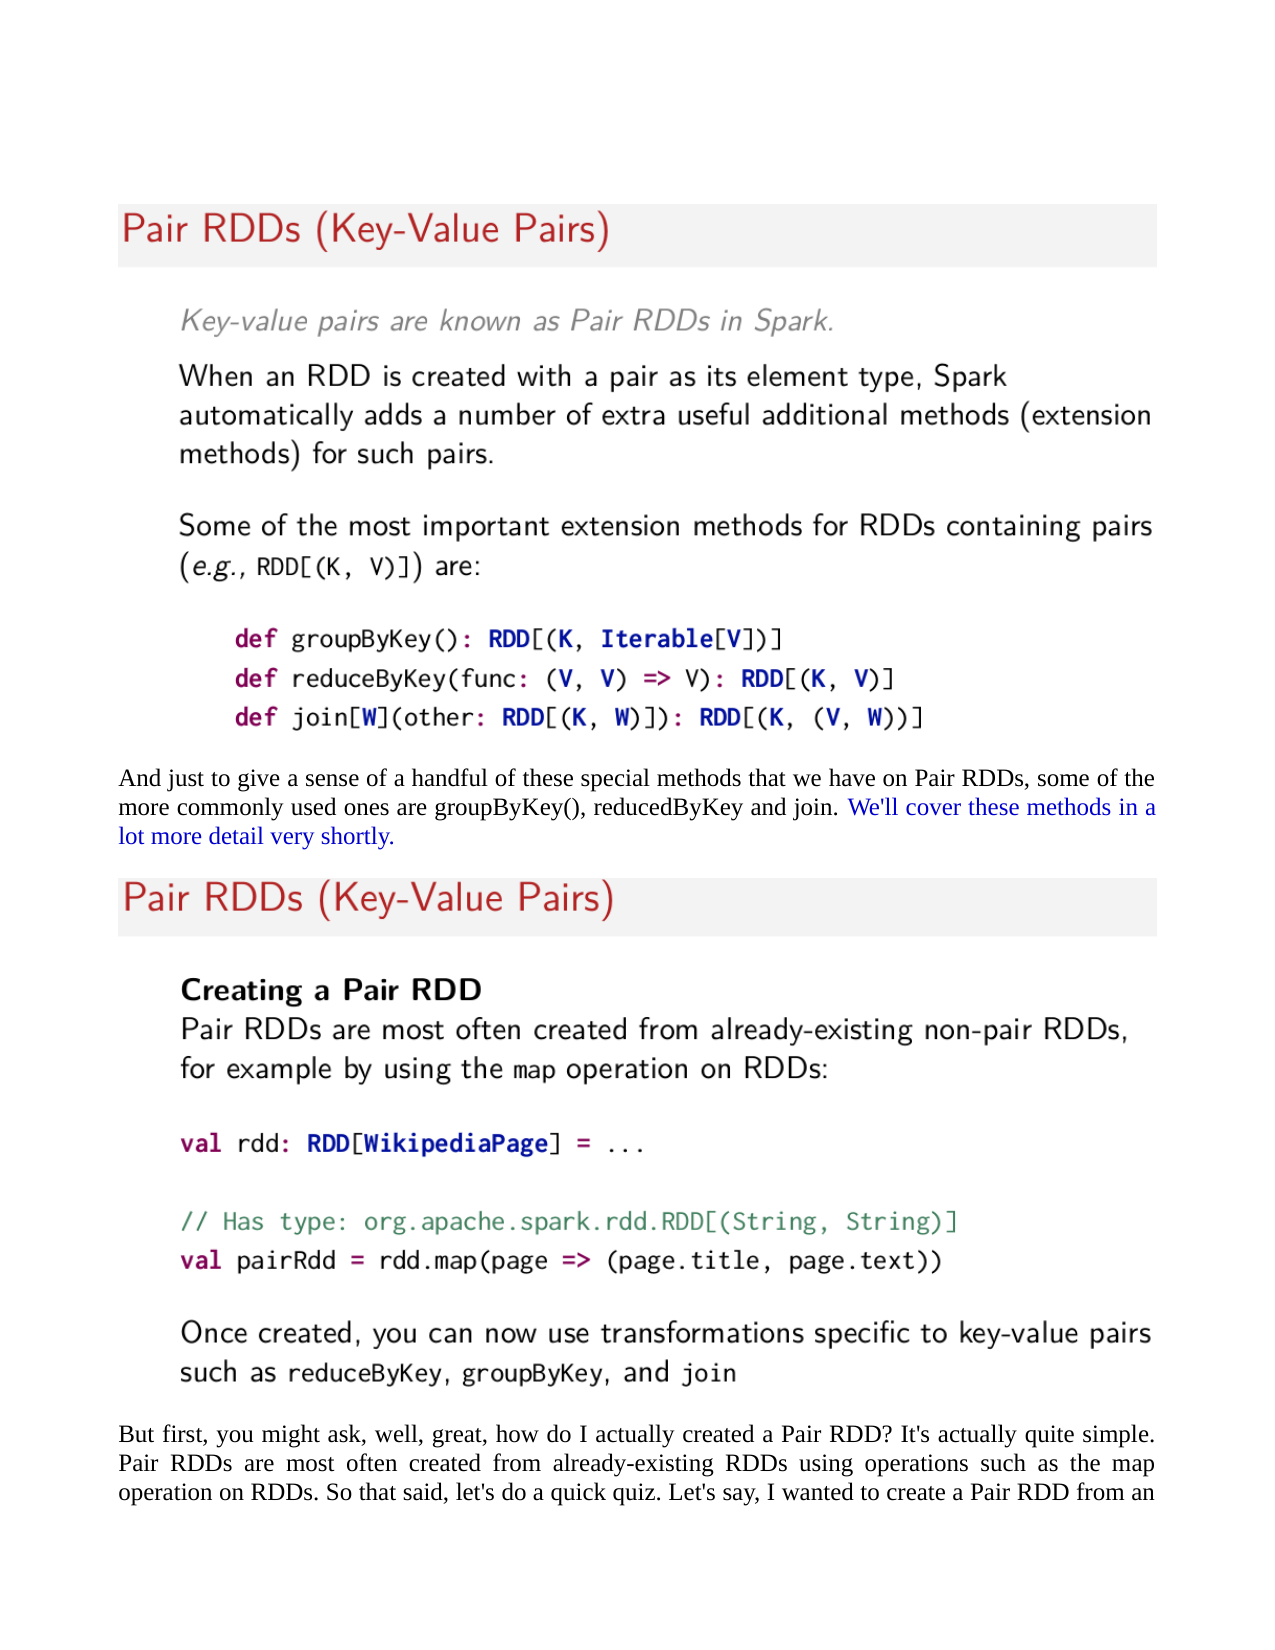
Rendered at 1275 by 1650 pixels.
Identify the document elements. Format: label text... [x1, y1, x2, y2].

text But first, you might ask, well, great, how do I actually created a Pair RDD? It's actually quite simple. Pair RDDs are most often created from already-existing RDDs using operations such as the map operation on RDDs. So that said, let's do a quick quiz. Let's say, I wanted to create a Pair RDD from an [118, 1419, 1157, 1505]
text And just to give a sense of a handful of these special methods that we have on Pair RDDs, some of the more commonly used ones are groupByKey(), reducedByKey and join. We'll cover these methods in a lot more detail very shortly. [118, 763, 1157, 850]
picture [118, 204, 1157, 735]
picture [118, 878, 1157, 1391]
